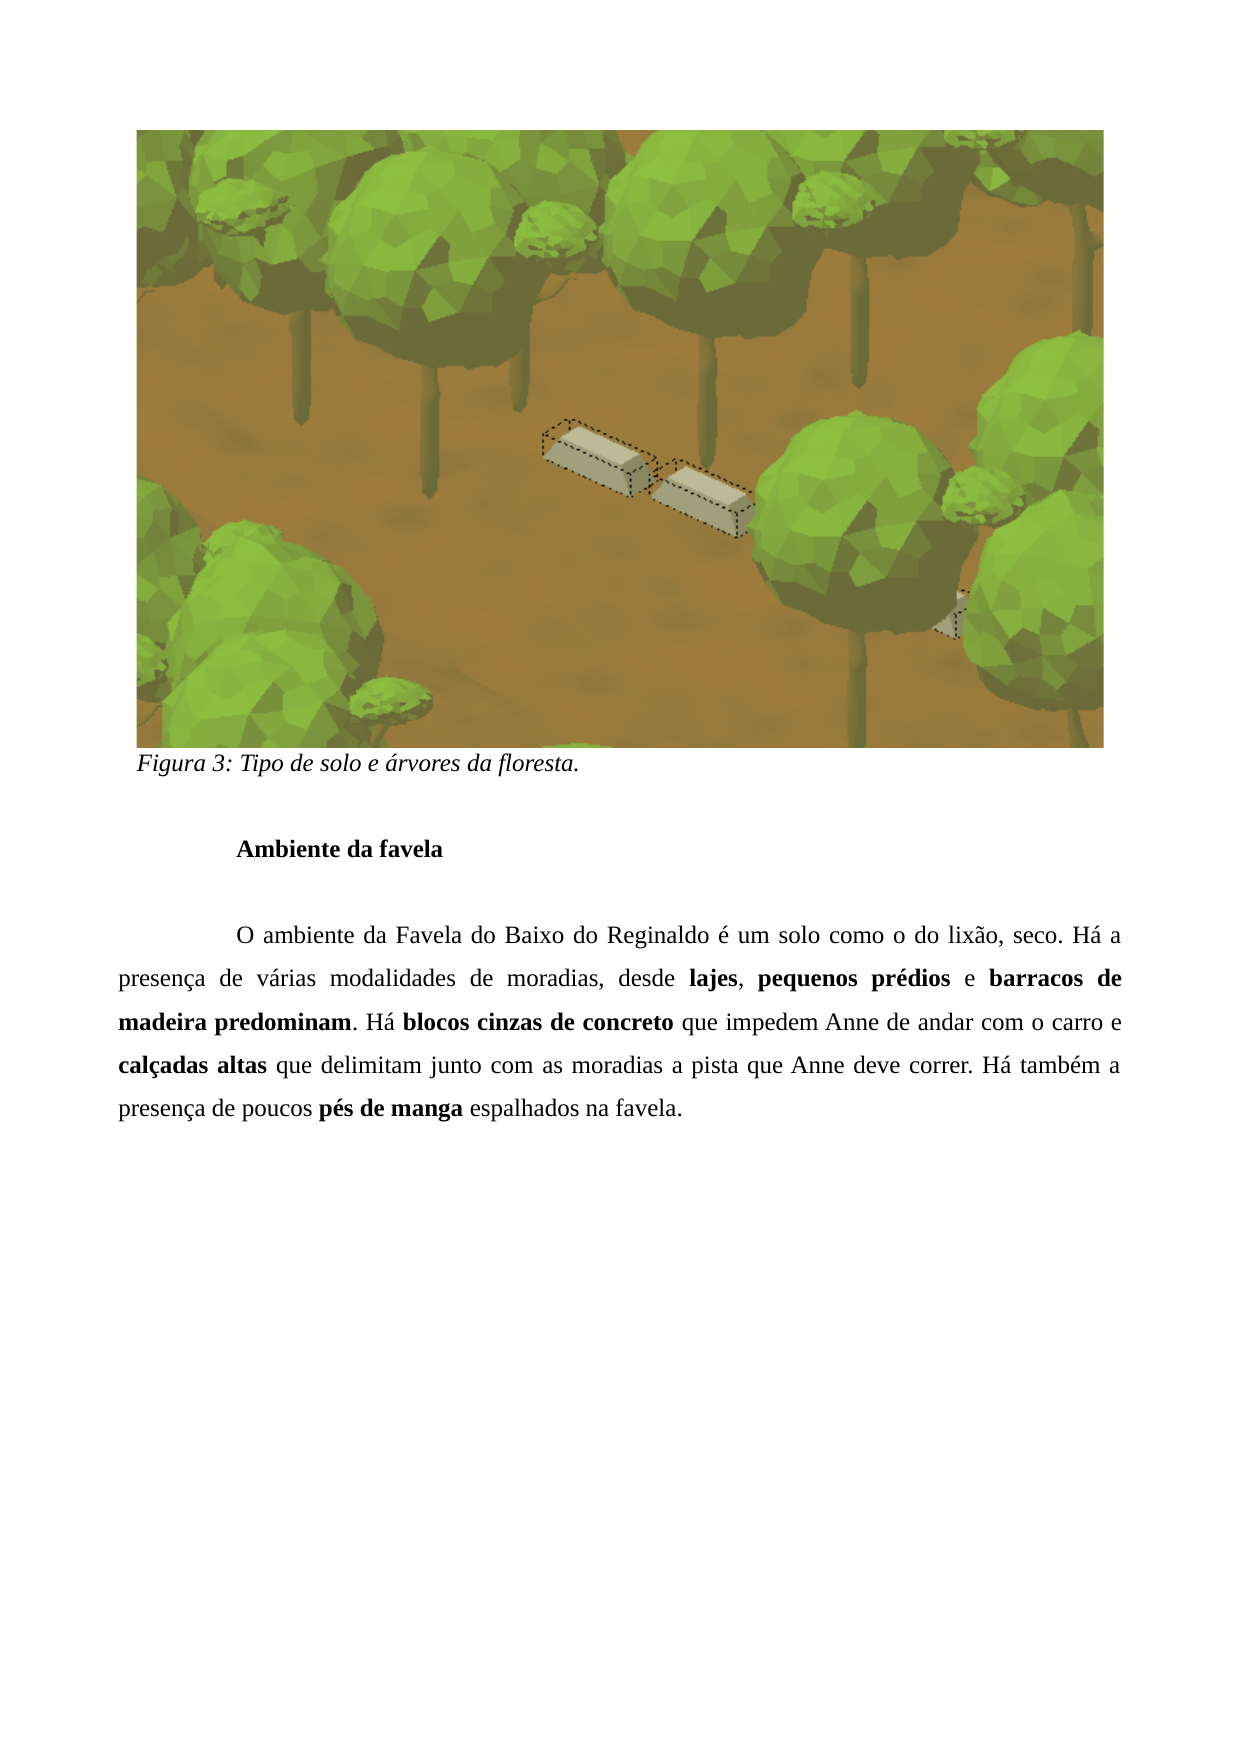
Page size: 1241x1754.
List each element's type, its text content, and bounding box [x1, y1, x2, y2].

text Figura 3: Tipo de solo e árvores da floresta. [137, 748, 1104, 777]
text Ambiente da favela [118, 834, 1122, 863]
text O ambiente da Favela do Baixo do Reginaldo é um solo como o do lixão, seco. Há a presença de várias modalidades de moradias, desde lajes, pequenos prédios e barracos de madeira predominam. Há blocos cinzas de concreto que impedem Anne de andar com o carro e calçadas altas que delimitam junto com as moradias a pista que Anne deve correr. Há também a presença de poucos pés de manga espalhados na favela. [118, 920, 1122, 1122]
picture [136, 130, 1104, 748]
